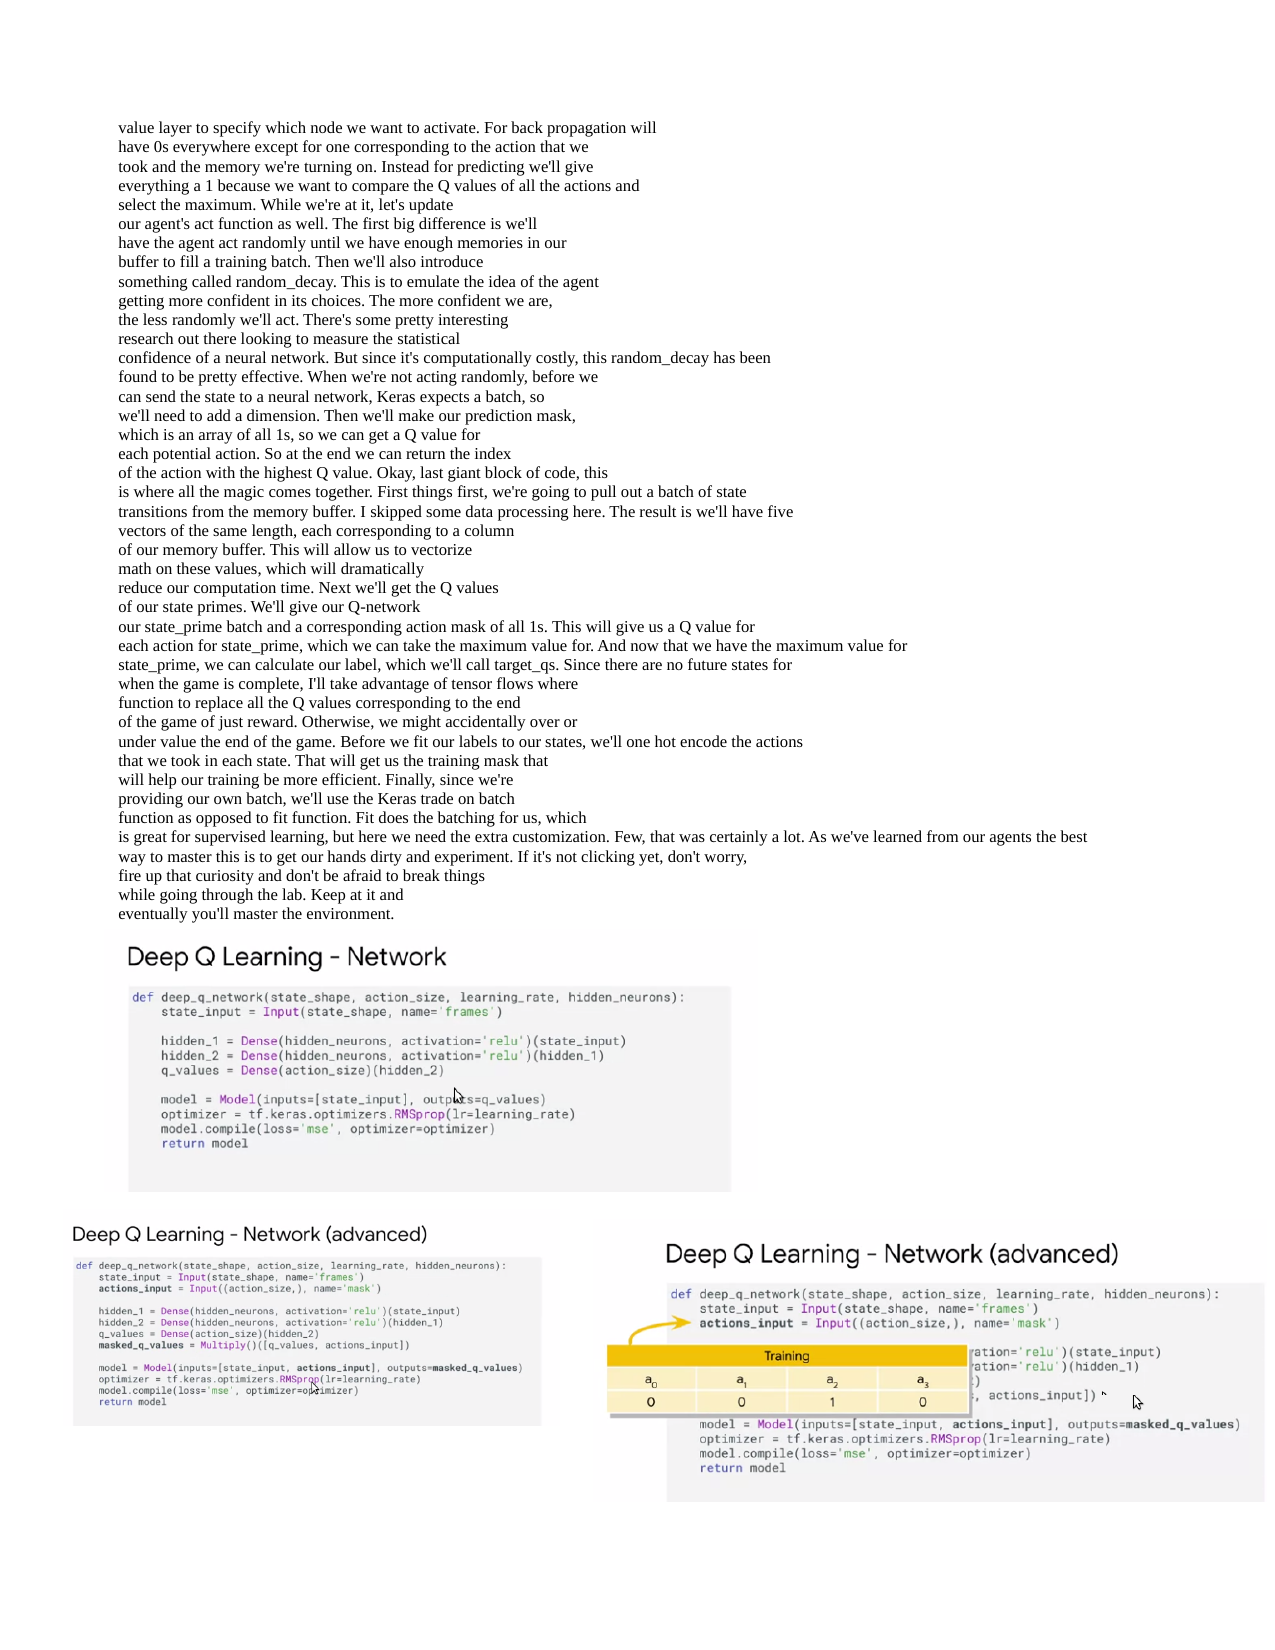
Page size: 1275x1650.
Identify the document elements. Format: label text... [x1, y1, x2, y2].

text select the maximum. While we're at it, let's update [118, 195, 1157, 214]
text under value the end of the game. Before we fit our labels to our states, we'll one hot encode the actions [118, 731, 1157, 751]
text of the game of just reward. Otherwise, we might accidentally over or [118, 712, 1157, 731]
text which is an array of all 1s, so we can get a Q value for [118, 425, 1157, 444]
text of the action with the highest Q value. Okay, last giant block of code, this [118, 463, 1157, 482]
text the less randomly we'll act. There's some pretty interesting [118, 310, 1157, 329]
text reduce our computation time. Next we'll get the Q values [118, 578, 1157, 597]
text buffer to fill a training batch. Then we'll also introduce [118, 252, 1157, 271]
text have the agent act randomly until we have enough memories in our [118, 233, 1157, 252]
text took and the memory we're turning on. Instead for predicting we'll give [118, 156, 1157, 176]
picture [62, 1209, 561, 1426]
text of our state primes. We'll give our Q-network [118, 597, 1157, 616]
text providing our own batch, we'll use the Keras trade on batch [118, 789, 1157, 808]
text state_prime, we can calculate our label, which we'll call target_qs. Since there are no future states for [118, 655, 1157, 674]
text is where all the magic comes together. First things first, we're going to pull out a batch of state [118, 482, 1157, 501]
text each action for state_prime, which we can take the maximum value for. And now that we have the maximum value for [118, 636, 1157, 655]
text research out there looking to measure the statistical [118, 329, 1157, 348]
text eventually you'll master the environment. [118, 904, 1157, 923]
text transitions from the memory buffer. I skipped some data processing here. The result is we'll have five [118, 501, 1157, 521]
text confidence of a neural network. But since it's computationally costly, this random_decay has been [118, 348, 1157, 367]
text vectors of the same length, each corresponding to a column [118, 521, 1157, 540]
text math on these values, which will dramatically [118, 559, 1157, 578]
text that we took in each state. That will get us the training mask that [118, 751, 1157, 770]
text have 0s everywhere except for one corresponding to the action that we [118, 137, 1157, 156]
text getting more confident in its choices. The more confident we are, [118, 291, 1157, 310]
text will help our training be more efficient. Finally, since we're [118, 770, 1157, 789]
text function as opposed to fit function. Fit does the batching for us, which [118, 808, 1157, 827]
text value layer to specify which node we want to activate. For back propagation will [118, 118, 1157, 137]
text when the game is complete, I'll take advantage of tensor flows where [118, 674, 1157, 693]
text way to master this is to get our hands dirty and experiment. If it's not clicking yet, don't worry, [118, 846, 1157, 866]
text each potential action. So at the end we can return the index [118, 444, 1157, 463]
text is great for supervised learning, but here we need the extra customization. Few, that was certainly a lot. As we've learned from our agents the best [118, 827, 1157, 846]
picture [593, 1219, 1268, 1502]
text of our memory buffer. This will allow us to vectorize [118, 540, 1157, 559]
text can send the state to a neural network, Keras expects a batch, so [118, 386, 1157, 406]
text while going through the lab. Keep at it and [118, 885, 1157, 904]
text function to replace all the Q values corresponding to the end [118, 693, 1157, 712]
text something called random_decay. This is to emulate the idea of the agent [118, 271, 1157, 291]
text our agent's act function as well. The first big difference is we'll [118, 214, 1157, 233]
picture [104, 929, 758, 1192]
text our state_prime batch and a corresponding action mask of all 1s. This will give us a Q value for [118, 616, 1157, 636]
text everything a 1 because we want to compare the Q values of all the actions and [118, 176, 1157, 195]
text found to be pretty effective. When we're not acting randomly, before we [118, 367, 1157, 386]
text we'll need to add a dimension. Then we'll make our prediction mask, [118, 406, 1157, 425]
text fire up that curiosity and don't be afraid to break things [118, 866, 1157, 885]
